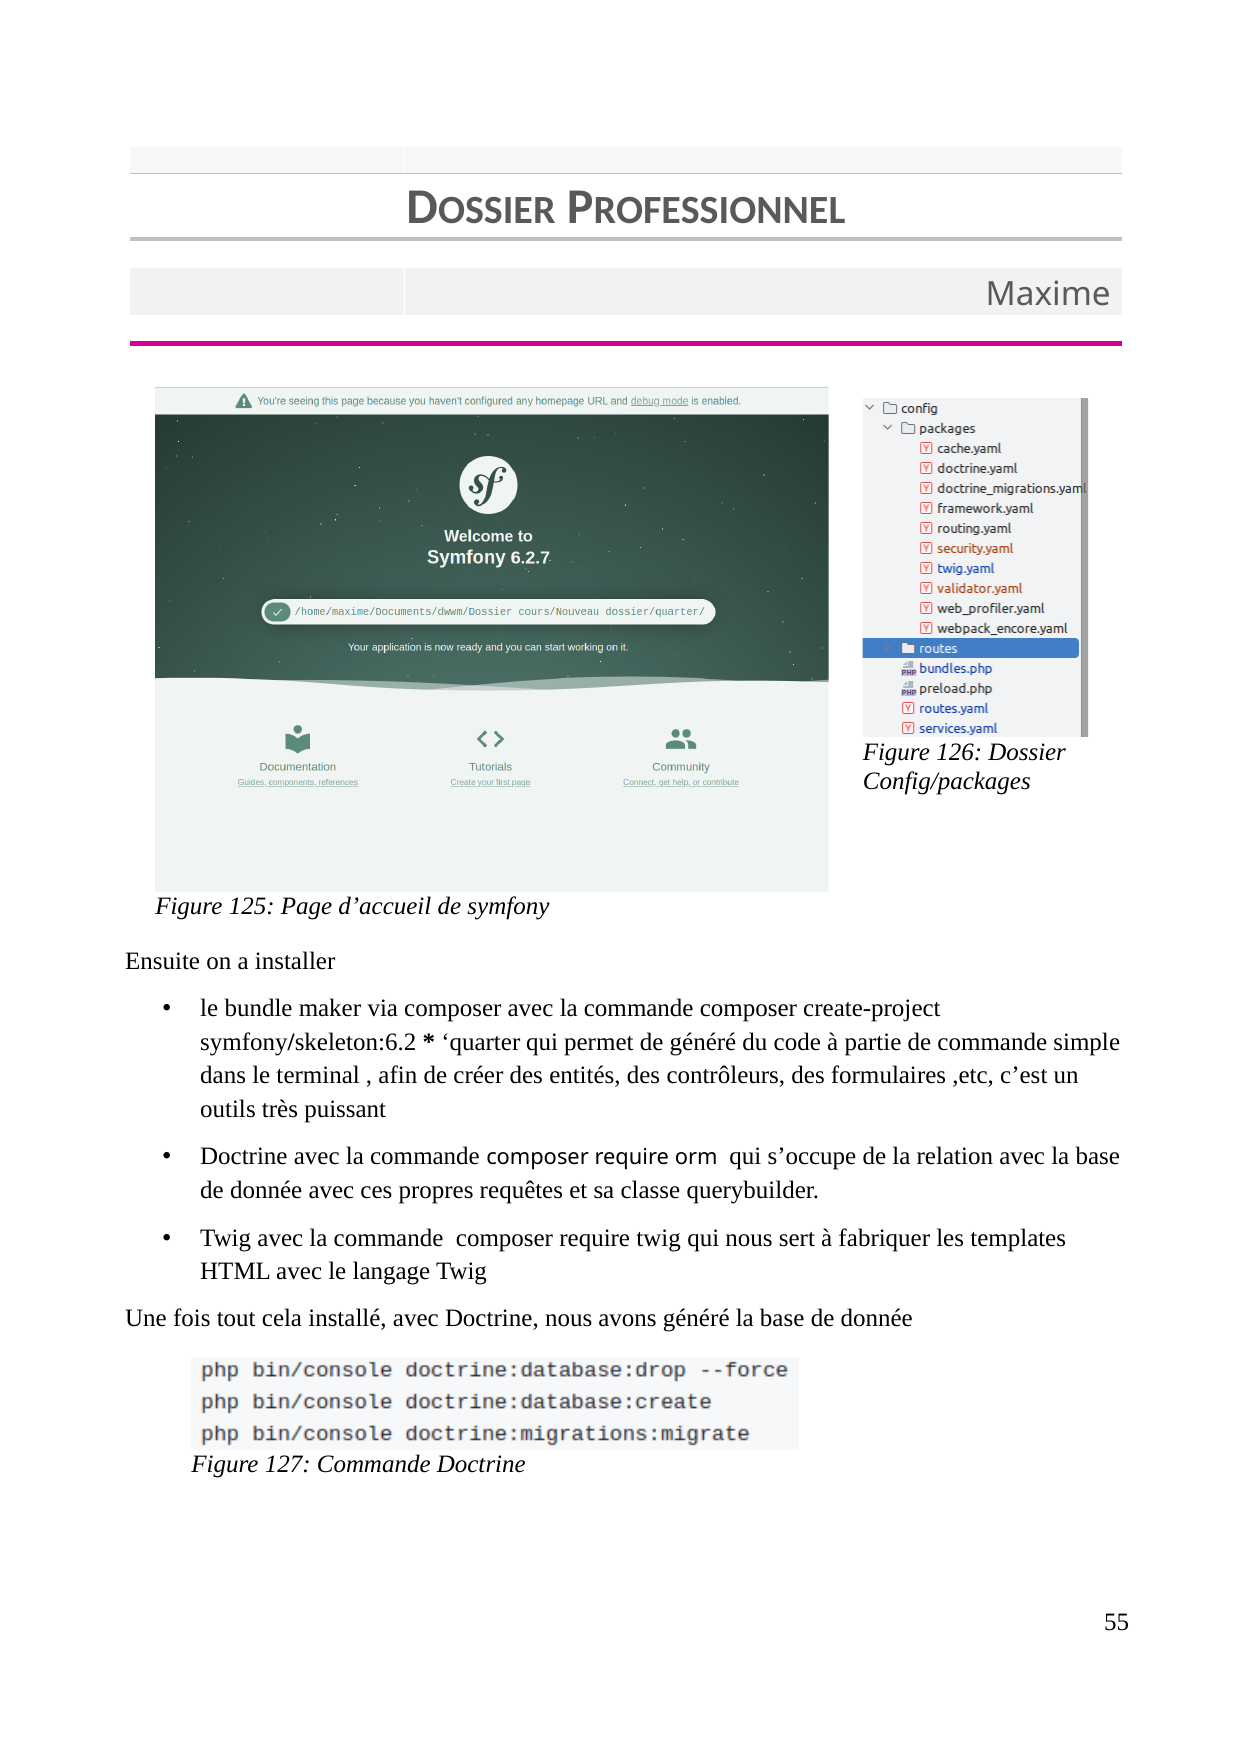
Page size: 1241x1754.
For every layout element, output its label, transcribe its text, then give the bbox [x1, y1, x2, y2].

text Ensuite on a installer [125, 946, 1123, 974]
picture [191, 1357, 799, 1450]
list le bundle maker via composer avec la commande composer create-project symfony/skeleton:6.2 * ‘quarter qui permet de généré du code à partie de commande simple dans le terminal , afin de créer des entités, des contrôleurs, des formulaires ,etc, c’est un outils très puissant [162, 993, 1123, 1122]
list Twig avec la commande composer require twig qui nous sert à fabriquer les templates HTML avec le langage Twig [162, 1223, 1123, 1285]
text Figure 126: Dossier Config/packages [863, 737, 1088, 794]
text Une fois tout cela installé, avec Doctrine, nous avons généré la base de donnée [125, 1303, 1123, 1332]
picture [155, 387, 829, 892]
picture [862, 398, 1089, 737]
list Doctrine avec la commande composer require orm qui s’occupe de la relation avec la base de donnée avec ces propres requêtes et sa classe querybuilder. [162, 1141, 1123, 1204]
text Figure 125: Page d’accueil de symfony [155, 892, 829, 920]
text Figure 127: Commande Doctrine [191, 1450, 799, 1478]
